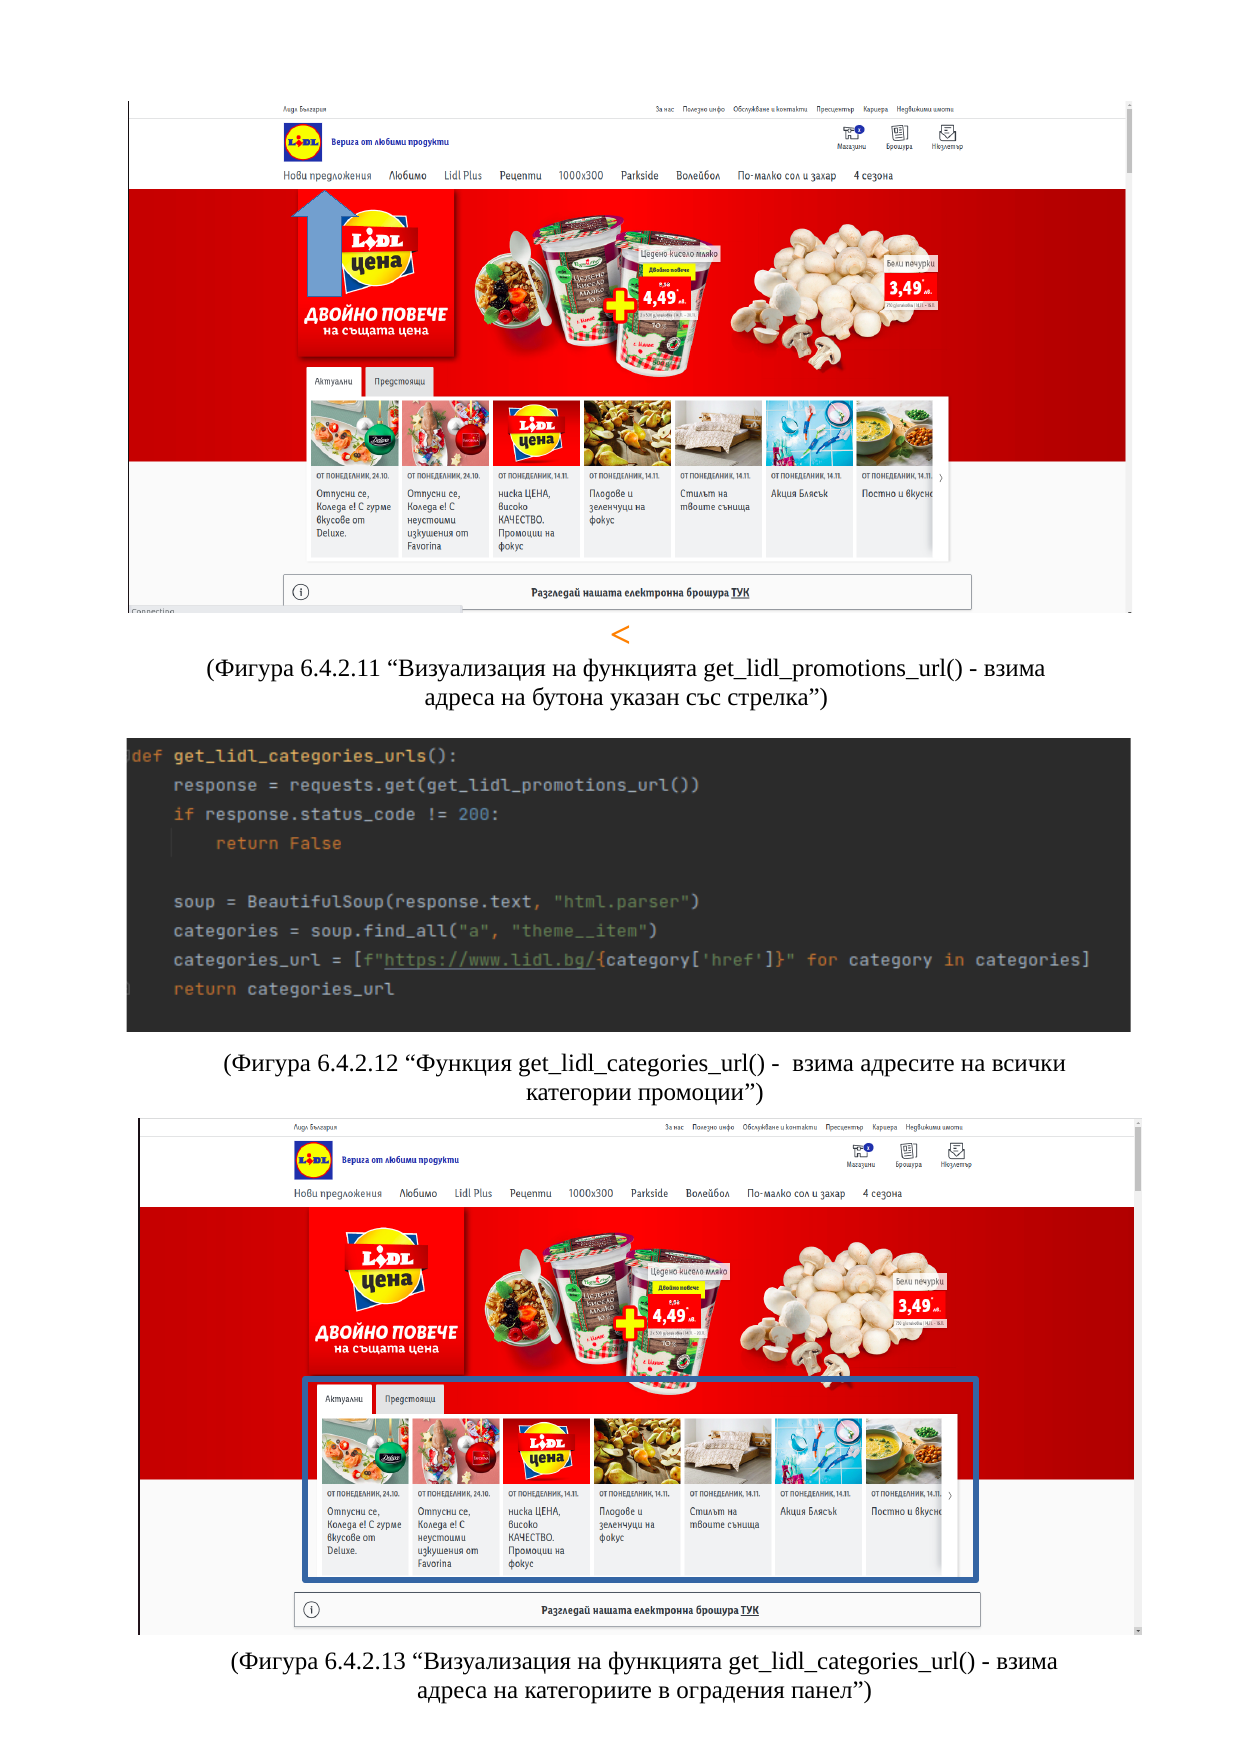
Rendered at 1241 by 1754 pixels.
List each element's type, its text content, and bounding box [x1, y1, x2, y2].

picture [128, 101, 1133, 613]
list < [118, 118, 1122, 656]
picture [126, 738, 1131, 1032]
picture [138, 1118, 1142, 1635]
